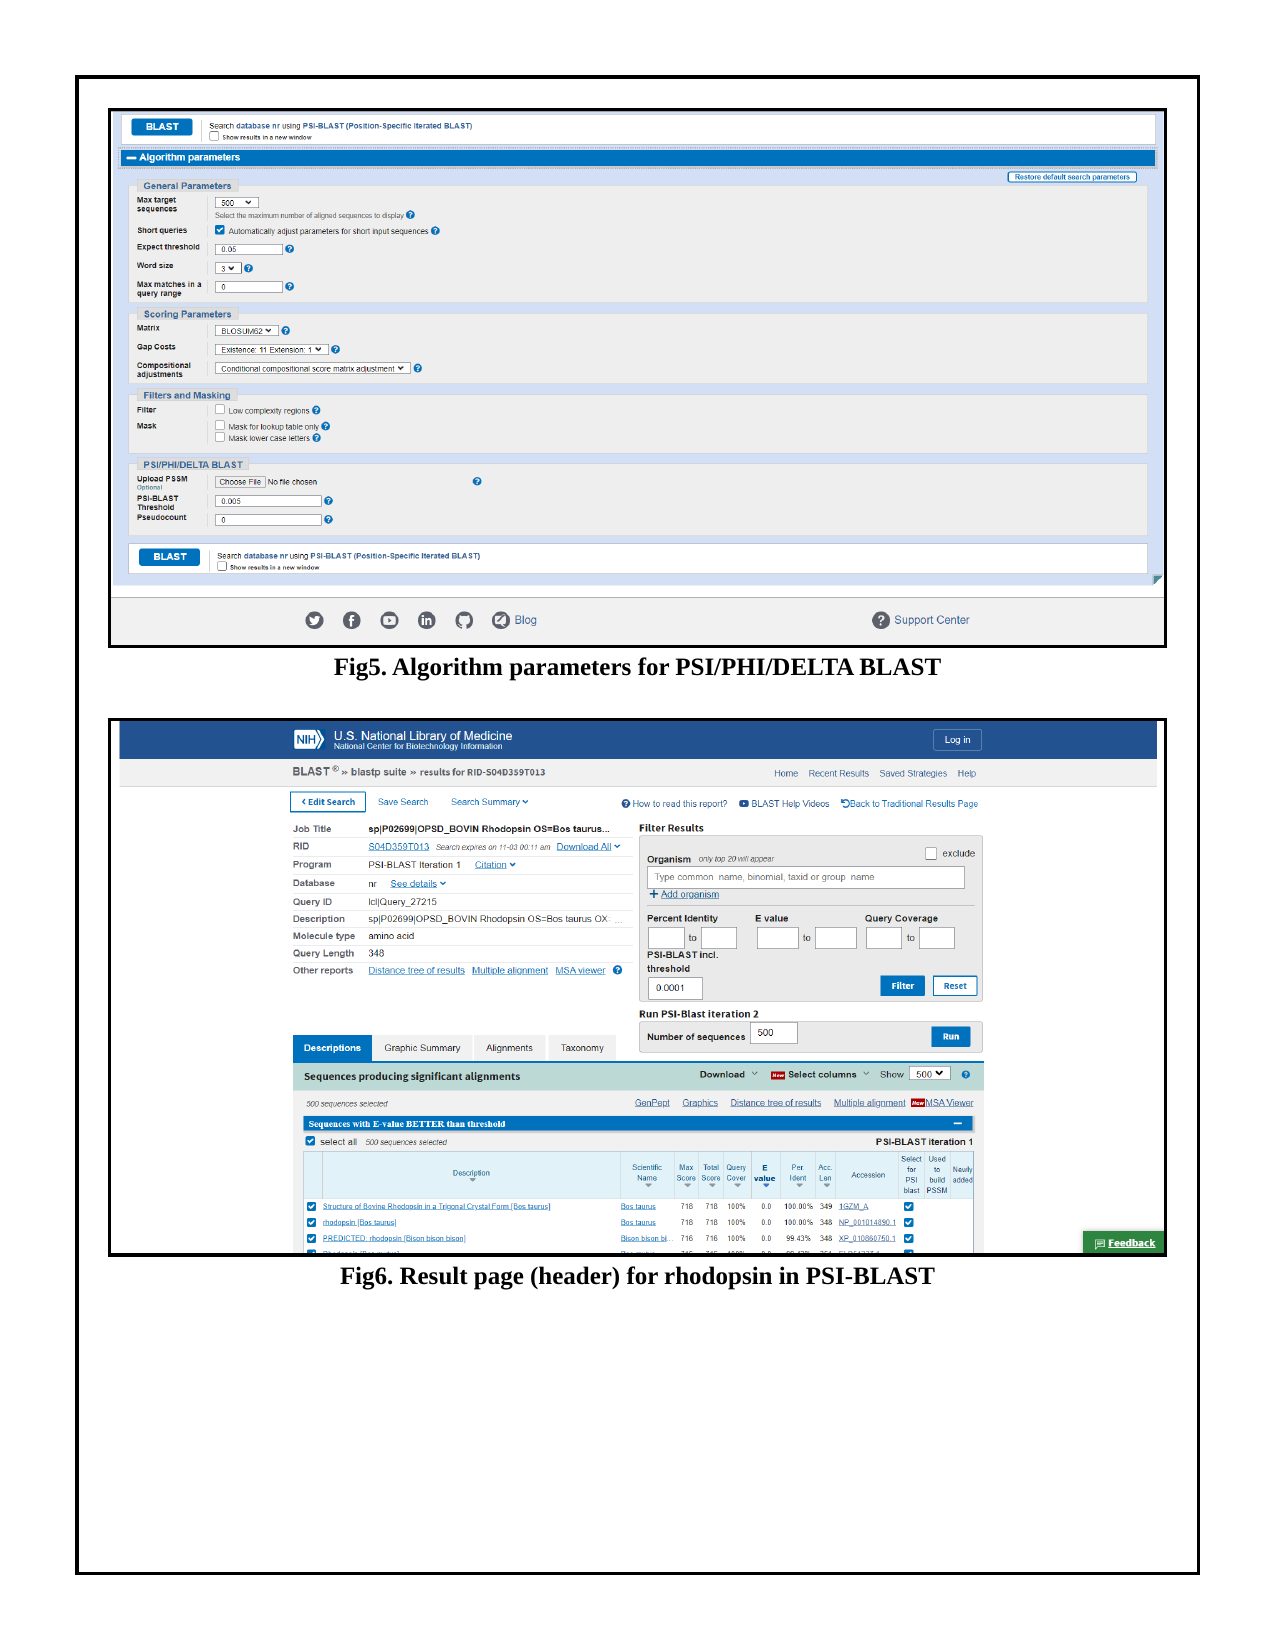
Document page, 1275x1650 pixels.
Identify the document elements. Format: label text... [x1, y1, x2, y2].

text Fig6. Result page (header) for rhodopsin in PSI-BLAST [108, 1257, 1167, 1290]
text Fig5. Algorithm parameters for PSI/PHI/DELTA BLAST [108, 648, 1167, 681]
